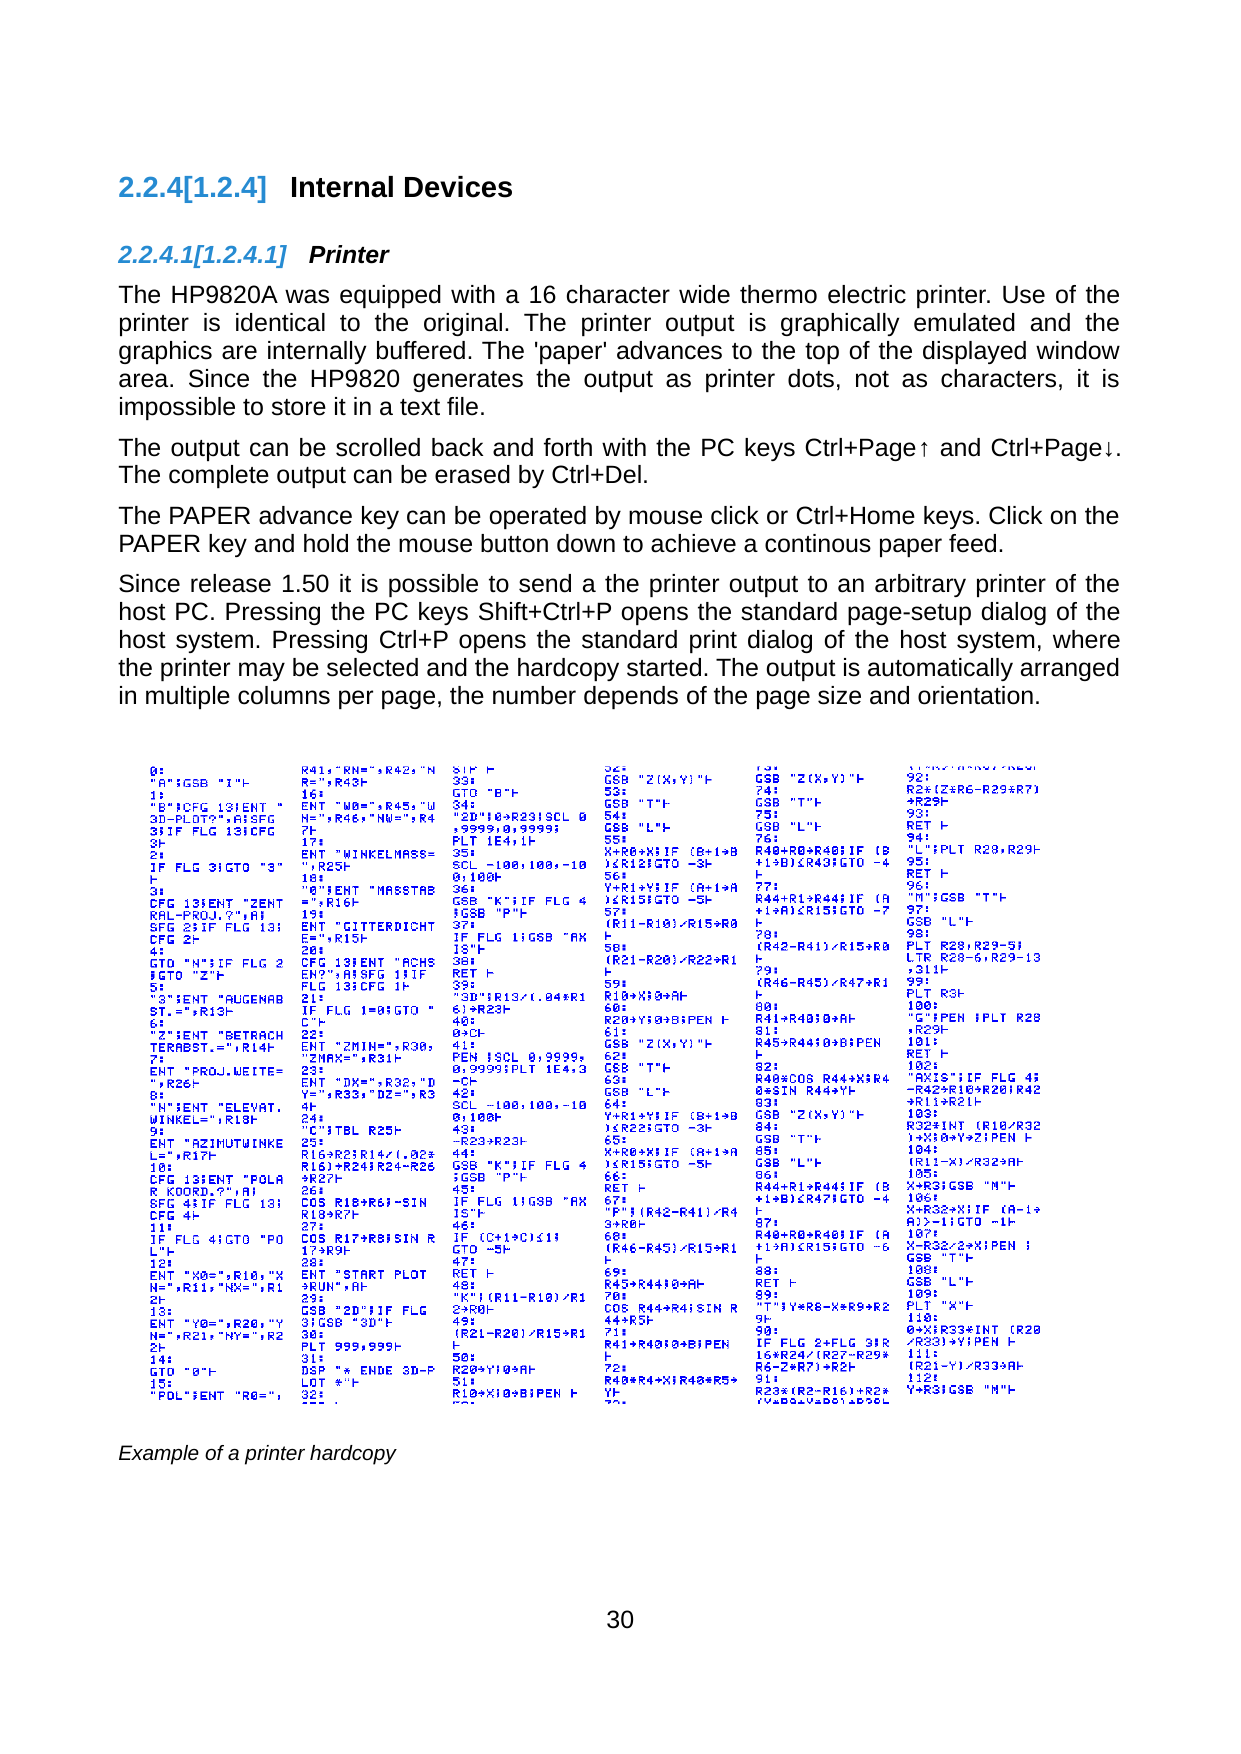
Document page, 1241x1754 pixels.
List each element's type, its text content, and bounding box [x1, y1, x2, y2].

text Since release 1.50 it is possible to send a the printer output to an arbitrary printer of the host PC. Pressing the PC keys Shift+Ctrl+P opens the standard page-setup dialog of the host system. Pressing Ctrl+P opens the standard print dialog of the host system, where the printer may be selected and the hardcopy started. The output is automatically arranged in multiple columns per page, the number depends of the page size and orientation. [118, 570, 1122, 710]
text Example of a printer hardcopy [118, 1442, 1122, 1465]
text The output can be scrolled back and forth with the PC keys Ctrl+Page↑ and Ctrl+Page↓. The complete output can be erased by Ctrl+Del. [118, 433, 1122, 489]
text The PAPER advance key can be operated by mouse click or Ctrl+Home keys. Click on the PAPER key and hold the mouse button down to achieve a continous paper feed. [118, 502, 1122, 558]
subtitle Printer [118, 241, 1122, 269]
text The HP9820A was equipped with a 16 character wide thermo electric printer. Use of the printer is identical to the original. The printer output is graphically emulated and the graphics are internally buffered. The 'paper' advances to the top of the displayed window area. Since the HP9820 generates the output as printer dots, not as characters, it is impossible to store it in a text file. [118, 281, 1122, 421]
subtitle Internal Devices [118, 171, 1122, 204]
